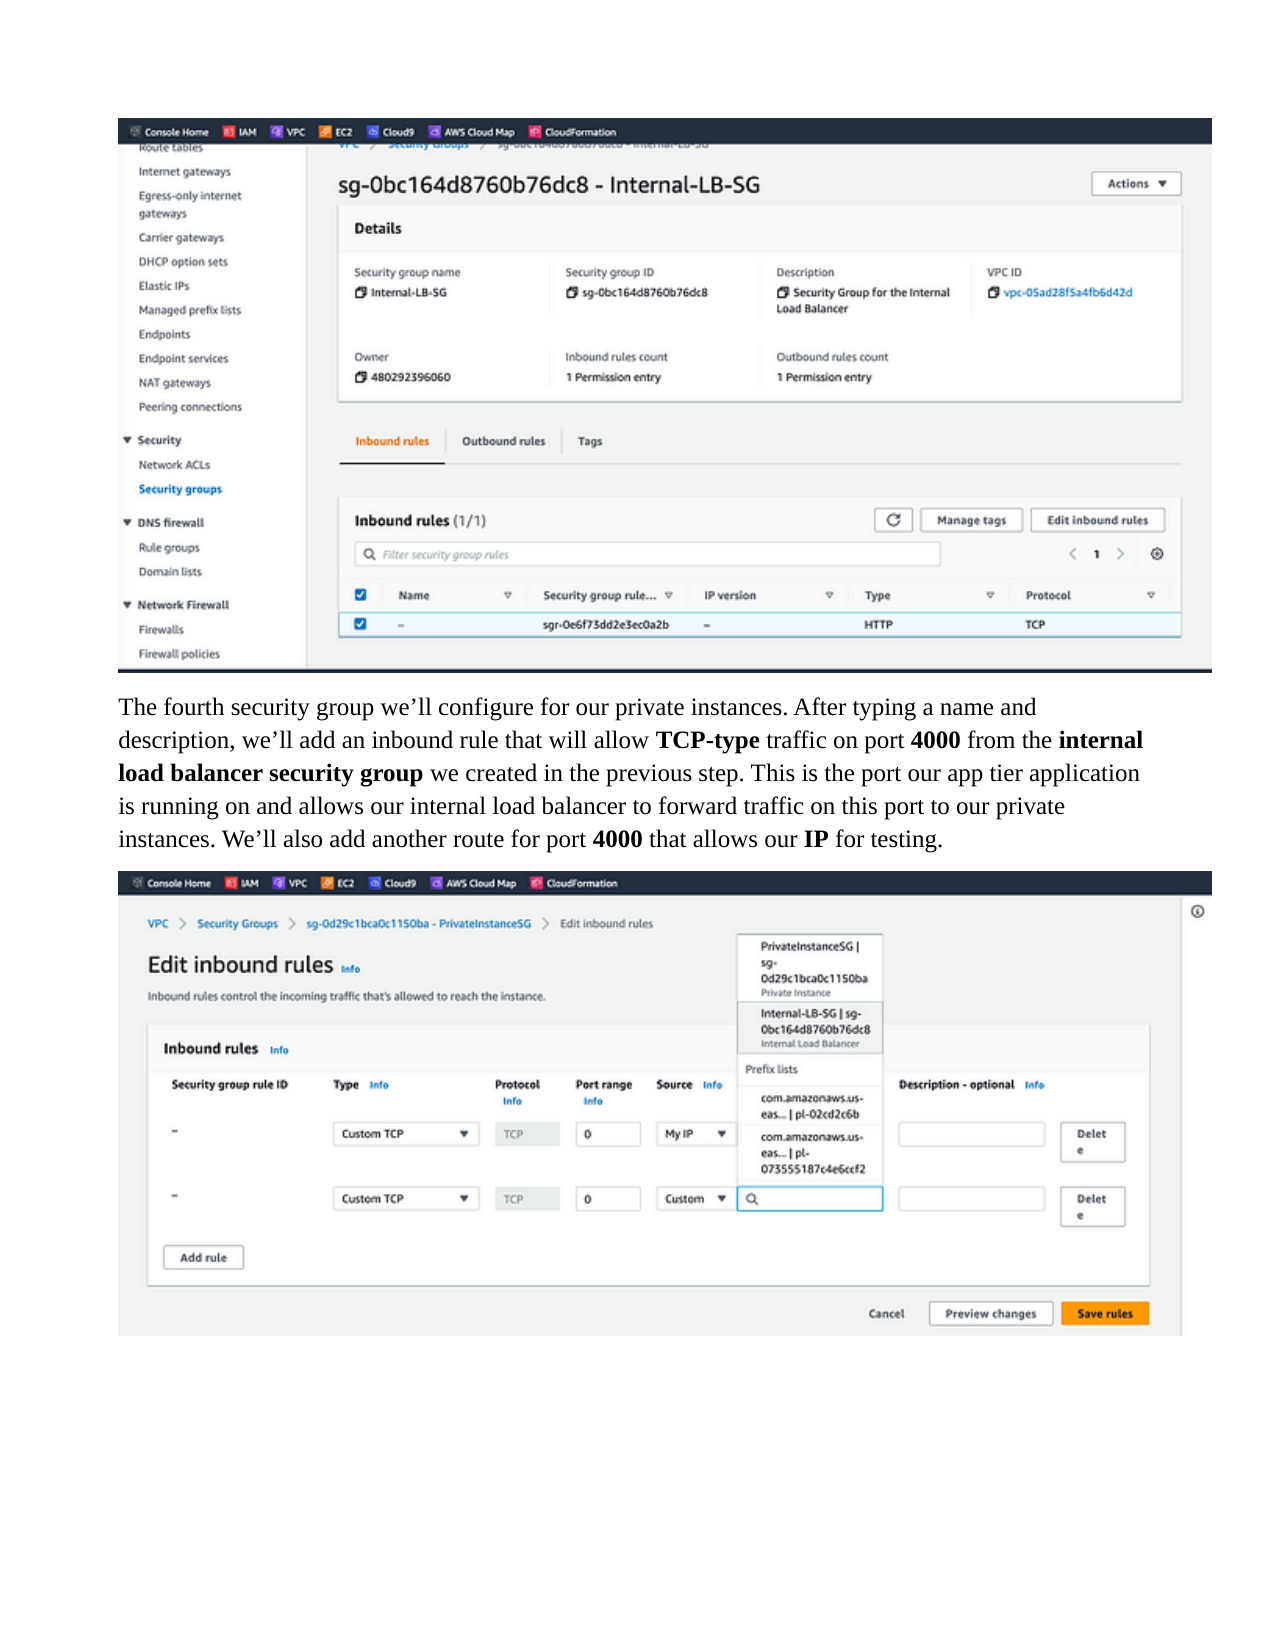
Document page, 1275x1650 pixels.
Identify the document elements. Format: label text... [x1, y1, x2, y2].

picture [118, 118, 1212, 673]
picture [118, 871, 1212, 1336]
text The fourth security group we’ll configure for our private instances. After typing a name and description, we’ll add an inbound rule that will allow TCP-type traffic on port 4000 from the internal load balancer security group we created in the previous step. This is the port our app tier application is running on and allows our internal load balancer to forward traffic on this port to our private instances. We’ll also add another route for port 4000 that allows our IP for testing. [118, 692, 1157, 852]
